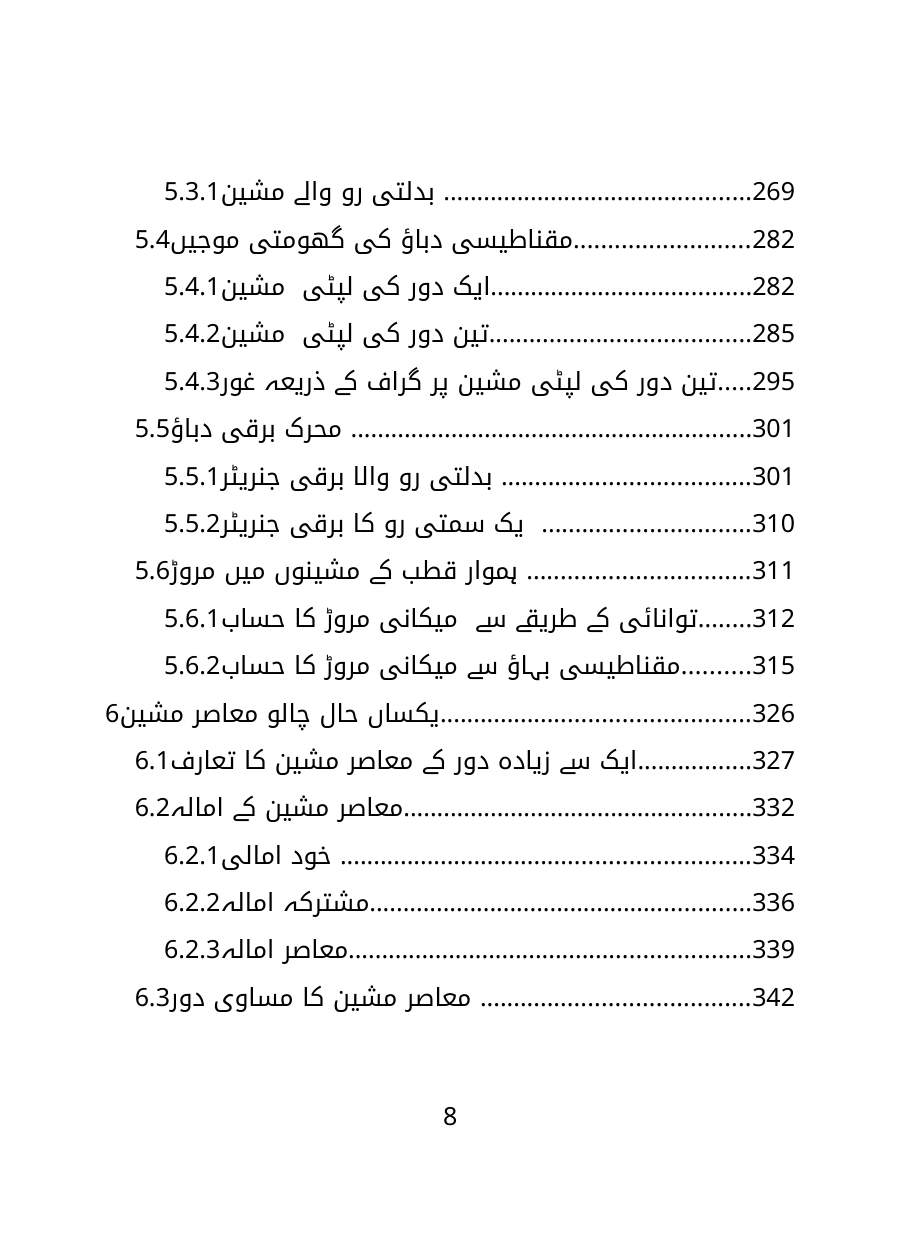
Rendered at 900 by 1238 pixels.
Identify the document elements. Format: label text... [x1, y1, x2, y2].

text 5.3.1بدلتی رو والے مشین 269 [164, 168, 795, 216]
text 5.4.2تین دور کی لپٹی مشین 285 [164, 311, 795, 358]
text 5.6ہموار قطب کے مشینوں میں مروڑ 311 [134, 548, 795, 595]
text 5.4.1ایک دور کی لپٹی مشین 282 [164, 263, 795, 311]
text 5.4.3تین دور کی لپٹی مشین پر گراف کے ذریعہ غور 295 [164, 358, 795, 406]
text 5.5.2یک سمتی رو کا برقی جنریٹر 310 [164, 500, 795, 548]
text 6یکساں حال چالو معاصر مشین 326 [105, 690, 795, 737]
text 5.4مقناطیسی دباؤ کی گھومتی موجیں 282 [134, 216, 795, 263]
text 6.3معاصر مشین کا مساوی دور 342 [134, 974, 795, 1022]
text 5.6.2مقناطیسی بہاؤ سے میکانی مروڑ کا حساب 315 [164, 642, 795, 690]
text 6.2معاصر مشین کے امالہ 332 [134, 785, 795, 832]
text 6.2.3معاصر امالہ 339 [164, 927, 795, 974]
text 5.6.1توانائی کے طریقے سے میکانی مروڑ کا حساب 312 [164, 595, 795, 642]
text 5.5محرک برقی دباؤ 301 [134, 406, 795, 453]
text 6.2.1خود امالی 334 [164, 832, 795, 879]
text 5.5.1بدلتی رو والا برقی جنریٹر 301 [164, 453, 795, 500]
text 6.1ایک سے زیادہ دور کے معاصر مشین کا تعارف 327 [134, 737, 795, 785]
text 6.2.2مشترکہ امالہ 336 [164, 879, 795, 927]
